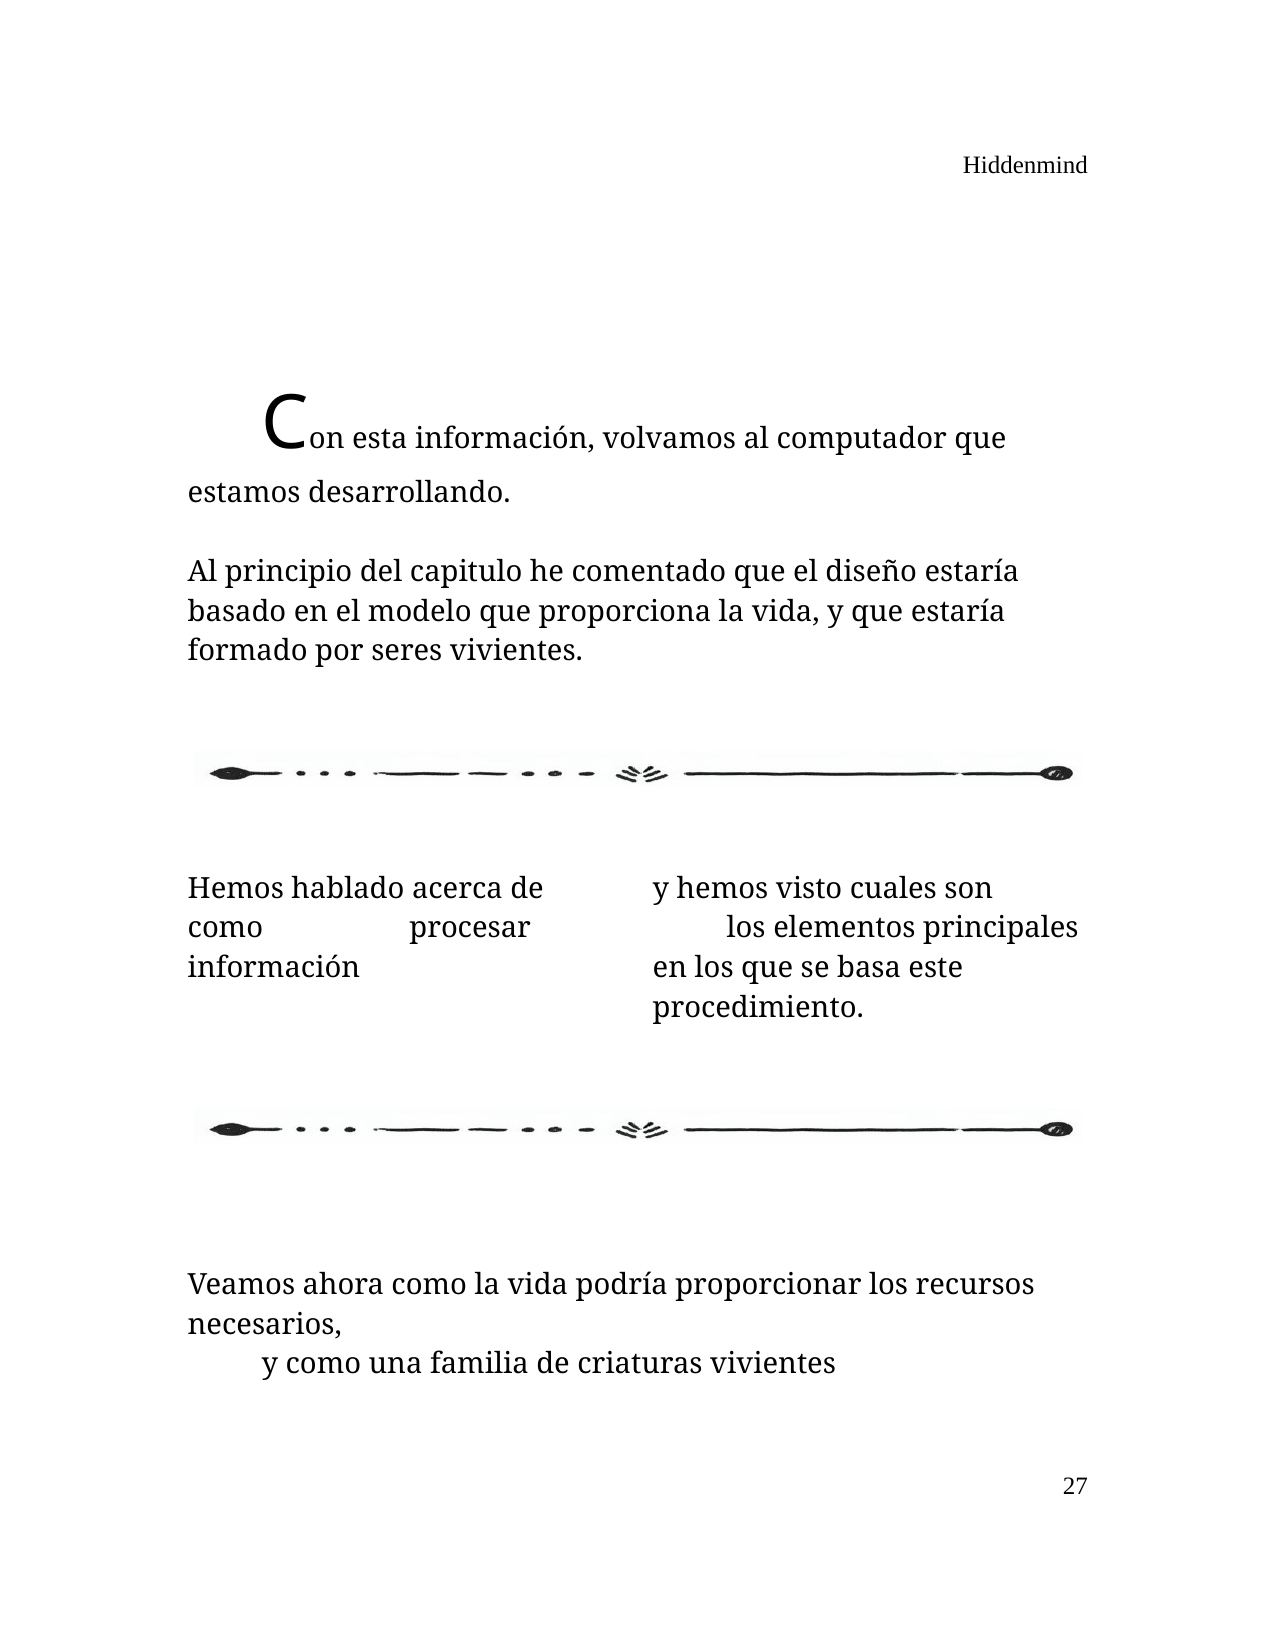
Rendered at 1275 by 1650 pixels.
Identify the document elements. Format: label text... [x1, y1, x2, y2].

picture [193, 1108, 1083, 1144]
text Veamos ahora como la vida podría proporcionar los recursos necesarios, [187, 1263, 1087, 1343]
text Con esta información, volvamos al computador que estamos desarrollando. [187, 369, 1087, 511]
picture [193, 751, 1083, 788]
text y hemos visto cuales son [652, 867, 1087, 907]
text Al principio del capitulo he comentado que el diseño estaría basado en el modelo que proporciona la vida, y que estaría formado por seres vivientes. [187, 550, 1087, 669]
text y como una familia de criaturas vivientes [187, 1343, 1087, 1382]
text Hemos hablado acerca de como procesar información [187, 867, 622, 986]
text en los que se basa este procedimiento. [652, 946, 1087, 1026]
text los elementos principales [652, 907, 1087, 946]
